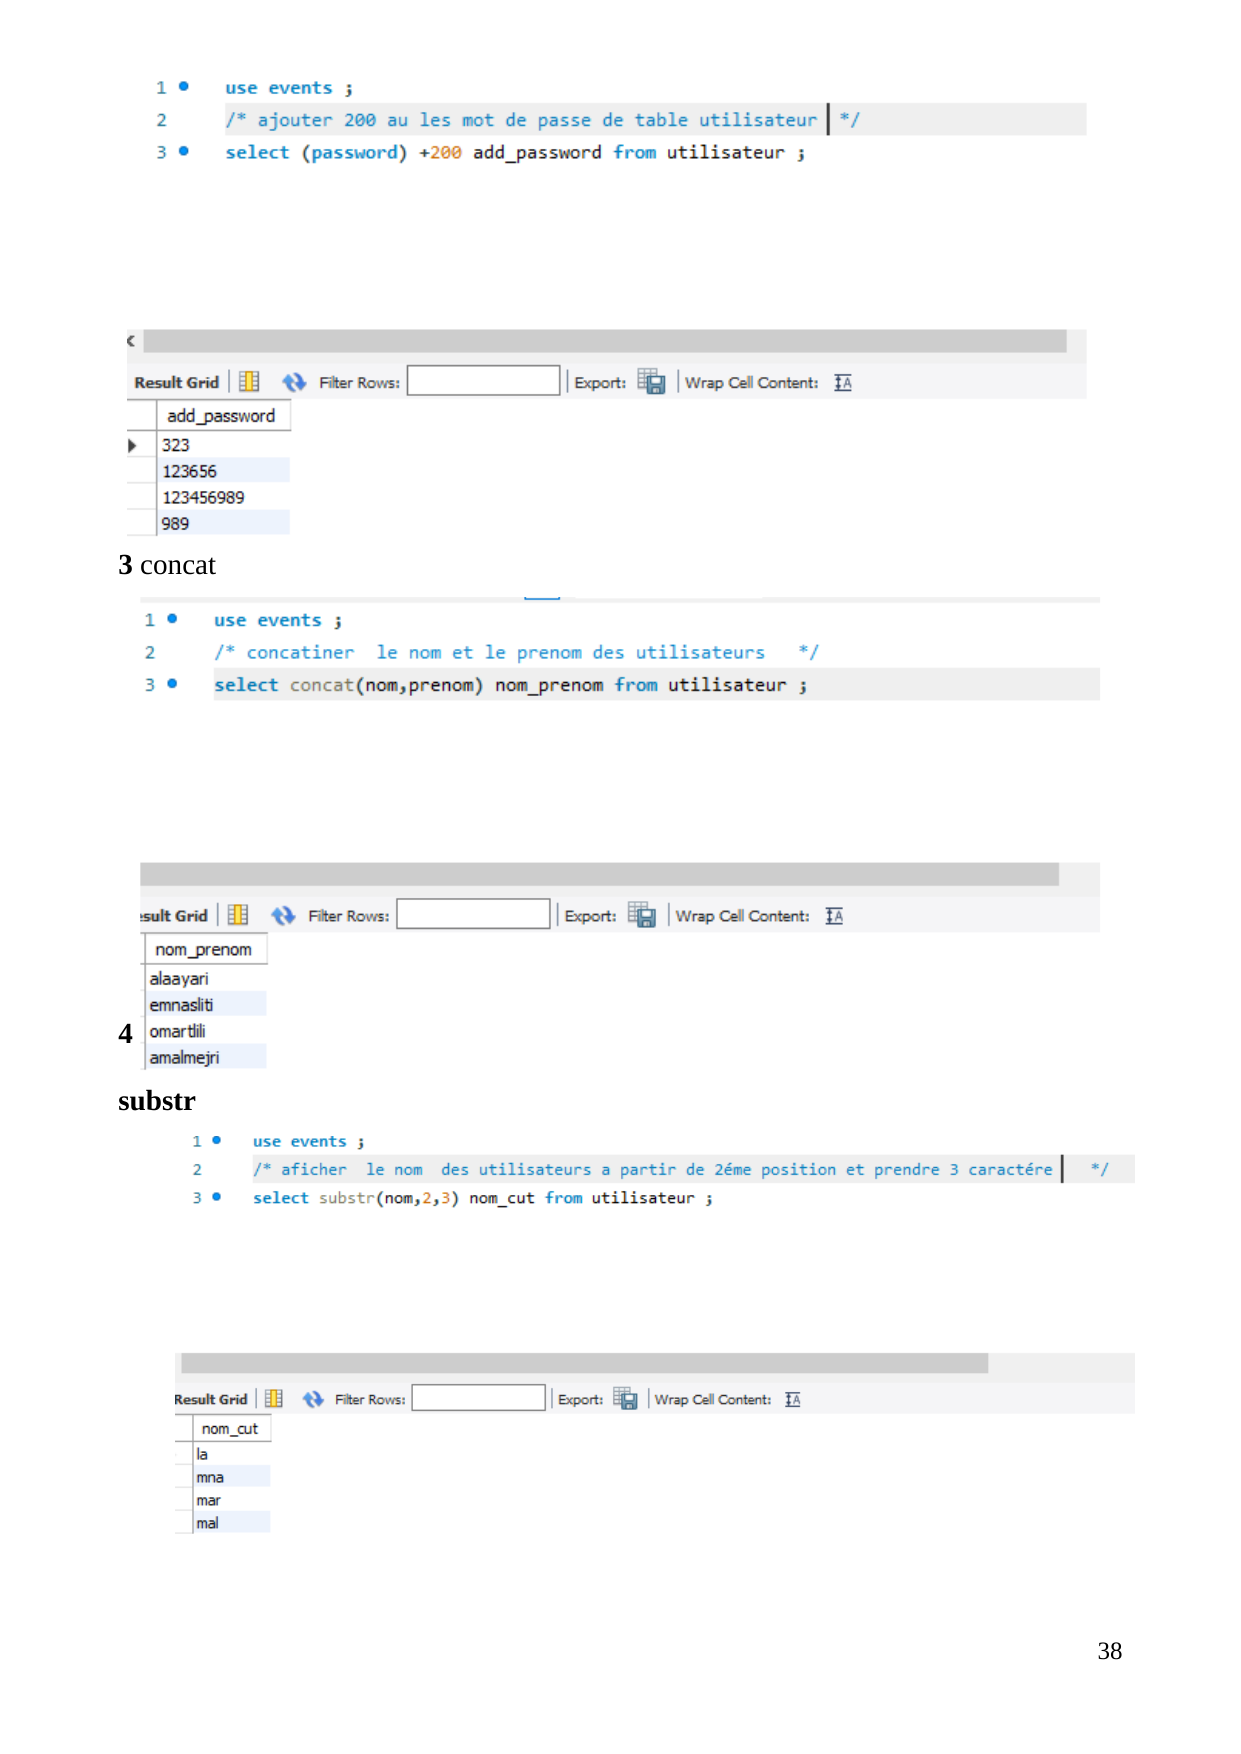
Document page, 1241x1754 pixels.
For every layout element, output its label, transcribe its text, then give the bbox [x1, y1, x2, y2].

picture [175, 1136, 1135, 1538]
picture [127, 75, 1087, 547]
list 3 concat [118, 125, 1078, 581]
list 4 substr [118, 1016, 1078, 1117]
picture [140, 597, 1100, 1084]
